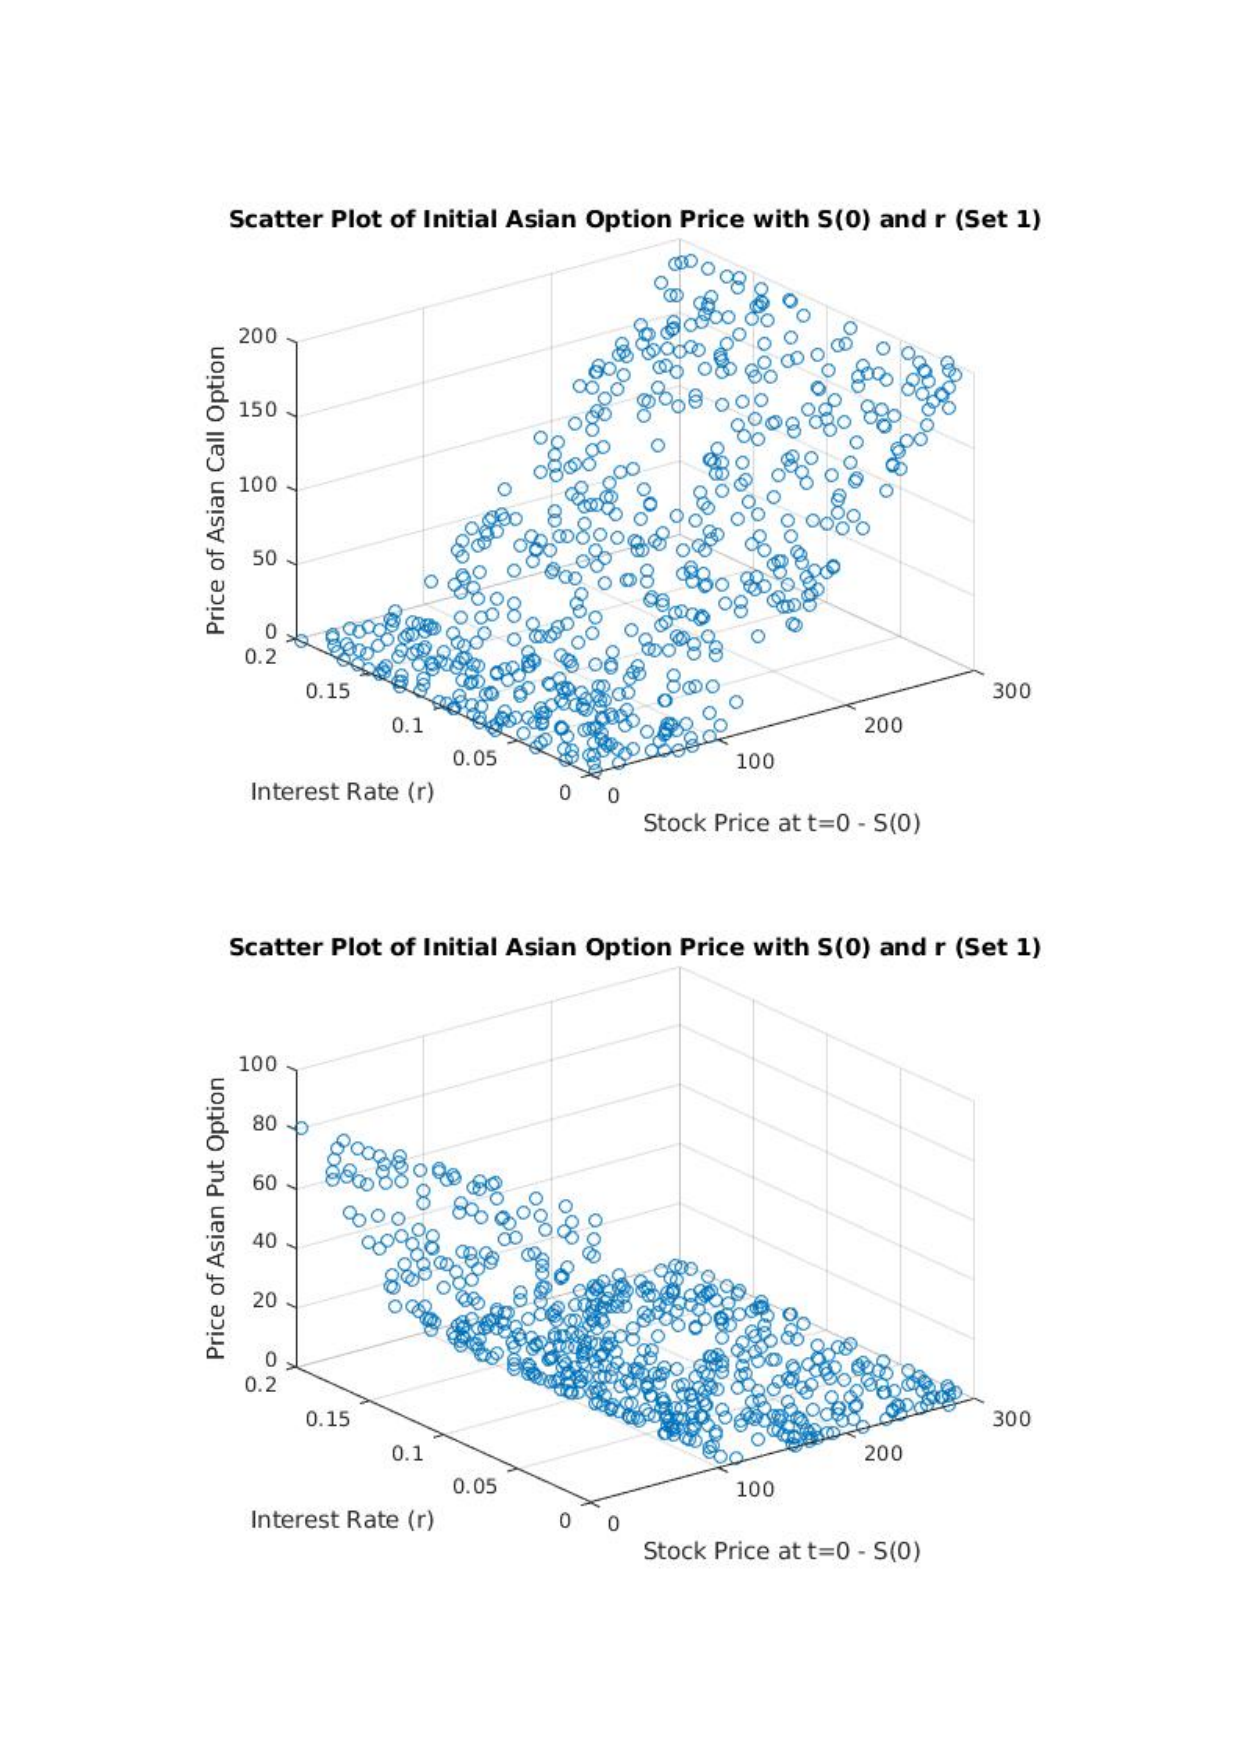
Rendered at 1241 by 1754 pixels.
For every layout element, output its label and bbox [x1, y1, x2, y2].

picture [182, 918, 1058, 1575]
picture [182, 190, 1058, 847]
